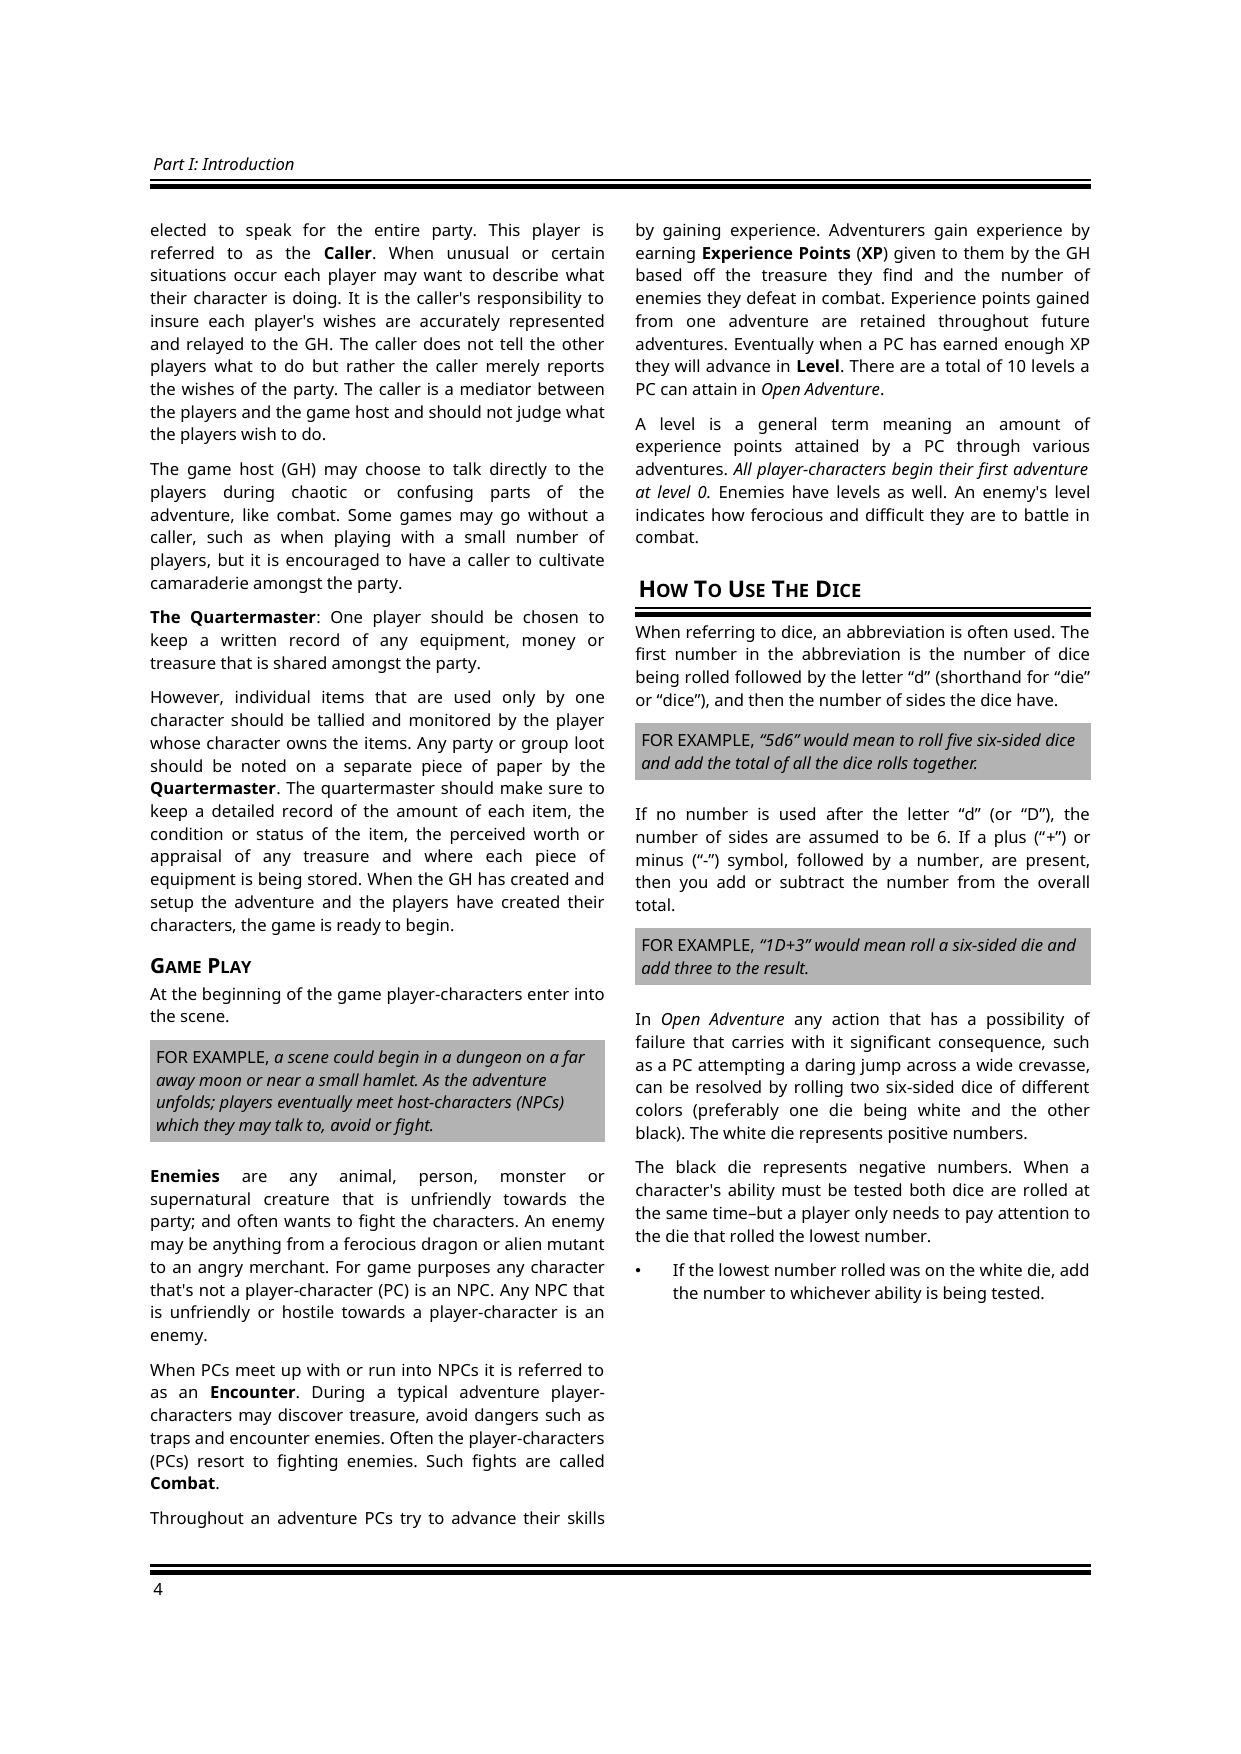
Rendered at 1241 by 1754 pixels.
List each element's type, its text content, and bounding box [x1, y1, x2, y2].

table_header FOR EXAMPLE, “1D+3” would mean roll a six-sided die and add three to the result. [635, 928, 1091, 985]
text The Quartermaster: One player should be chosen to keep a written record of any equipment, money or treasure that is shared amongst the party. [150, 606, 605, 674]
text In Open Adventure any action that has a possibility of failure that carries with it significant consequence, such as a PC attempting a daring jump across a wide crevasse, can be resolved by rolling two six-sided dice of different colors (preferably one die being white and the other black). The white die represents positive numbers. [635, 985, 1091, 1144]
text When referring to dice, an abbreviation is often used. The first number in the abbreviation is the number of dice being rolled followed by the letter “d” (shorthand for “die” or “dice”), and then the number of sides the dice have. [635, 620, 1091, 711]
text by gaining experience. Adventurers gain experience by earning Experience Points (XP) given to them by the GH based off the treasure they find and the number of enemies they defeat in combat. Experience points gained from one adventure are retained throughout future adventures. Eventually when a PC has earned enough XP they will advance in Level. There are a total of 10 levels a PC can attain in Open Adventure. [635, 219, 1091, 400]
text Game Play [150, 951, 605, 979]
text When PCs meet up with or run into NPCs it is referred to as an Encounter. During a typical adventure player-characters may discover treasure, avoid dangers such as traps and encounter enemies. Often the player-characters (PCs) resort to fighting enemies. Such fights are called Combat. [150, 1358, 605, 1494]
text The game host (GH) may choose to talk directly to the players during chaotic or confusing parts of the adventure, like combat. Some games may go without a caller, such as when playing with a small number of players, but it is encouraged to have a caller to cultivate camaraderie amongst the party. [150, 458, 605, 594]
text However, individual items that are used only by one character should be tallied and monitored by the player whose character owns the items. Any party or group loot should be noted on a separate piece of paper by the Quartermaster. The quartermaster should make sure to keep a detailed record of the amount of each item, the condition or status of the item, the perceived worth or appraisal of any treasure and where each piece of equipment is being stored. When the GH has created and setup the adventure and the players have created their characters, the game is ready to begin. [150, 686, 605, 936]
list If the lowest number rolled was on the white die, add the number to whichever ability is being tested. [635, 1259, 1091, 1304]
subtitle How To Use The Dice [635, 569, 1091, 607]
text Throughout an adventure PCs try to advance their skills [150, 1507, 605, 1529]
text elected to speak for the entire party. This player is referred to as the Caller. When unusual or certain situations occur each player may want to describe what their character is doing. It is the caller's responsibility to insure each player's wishes are accurately represented and relayed to the GH. The caller does not tell the other players what to do but rather the caller merely reports the wishes of the party. The caller is a mediator between the players and the game host and should not judge what the players wish to do. [150, 219, 605, 446]
text The black die represents negative numbers. When a character's ability must be tested both dice are rolled at the same time–but a player only needs to pay attention to the die that rolled the lowest number. [635, 1156, 1091, 1247]
text If no number is used after the letter “d” (or “D”), the number of sides are assumed to be 6. If a plus (“+”) or minus (“-”) symbol, followed by a number, are present, then you add or subtract the number from the overall total. [635, 780, 1091, 916]
table_header FOR EXAMPLE, a scene could begin in a dungeon on a far away moon or near a small hamlet. As the adventure unfolds; players eventually meet host-characters (NPCs) which they may talk to, avoid or fight. [150, 1040, 605, 1142]
text At the beginning of the game player-characters enter into the scene. [150, 982, 605, 1028]
table_header FOR EXAMPLE, “5d6” would mean to roll five six-sided dice and add the total of all the dice rolls together. [635, 723, 1091, 780]
text A level is a general term meaning an amount of experience points attained by a PC through various adventures. All player-characters begin their first adventure at level 0. Enemies have levels as well. An enemy's level indicates how ferocious and difficult they are to battle in combat. [635, 412, 1091, 548]
text Enemies are any animal, person, monster or supernatural creature that is unfriendly towards the party; and often wants to fight the characters. An enemy may be anything from a ferocious dragon or alien mutant to an angry merchant. For game purposes any character that's not a player-character (PC) is an NPC. Any NPC that is unfriendly or hostile towards a player-character is an enemy. [150, 1142, 605, 1346]
